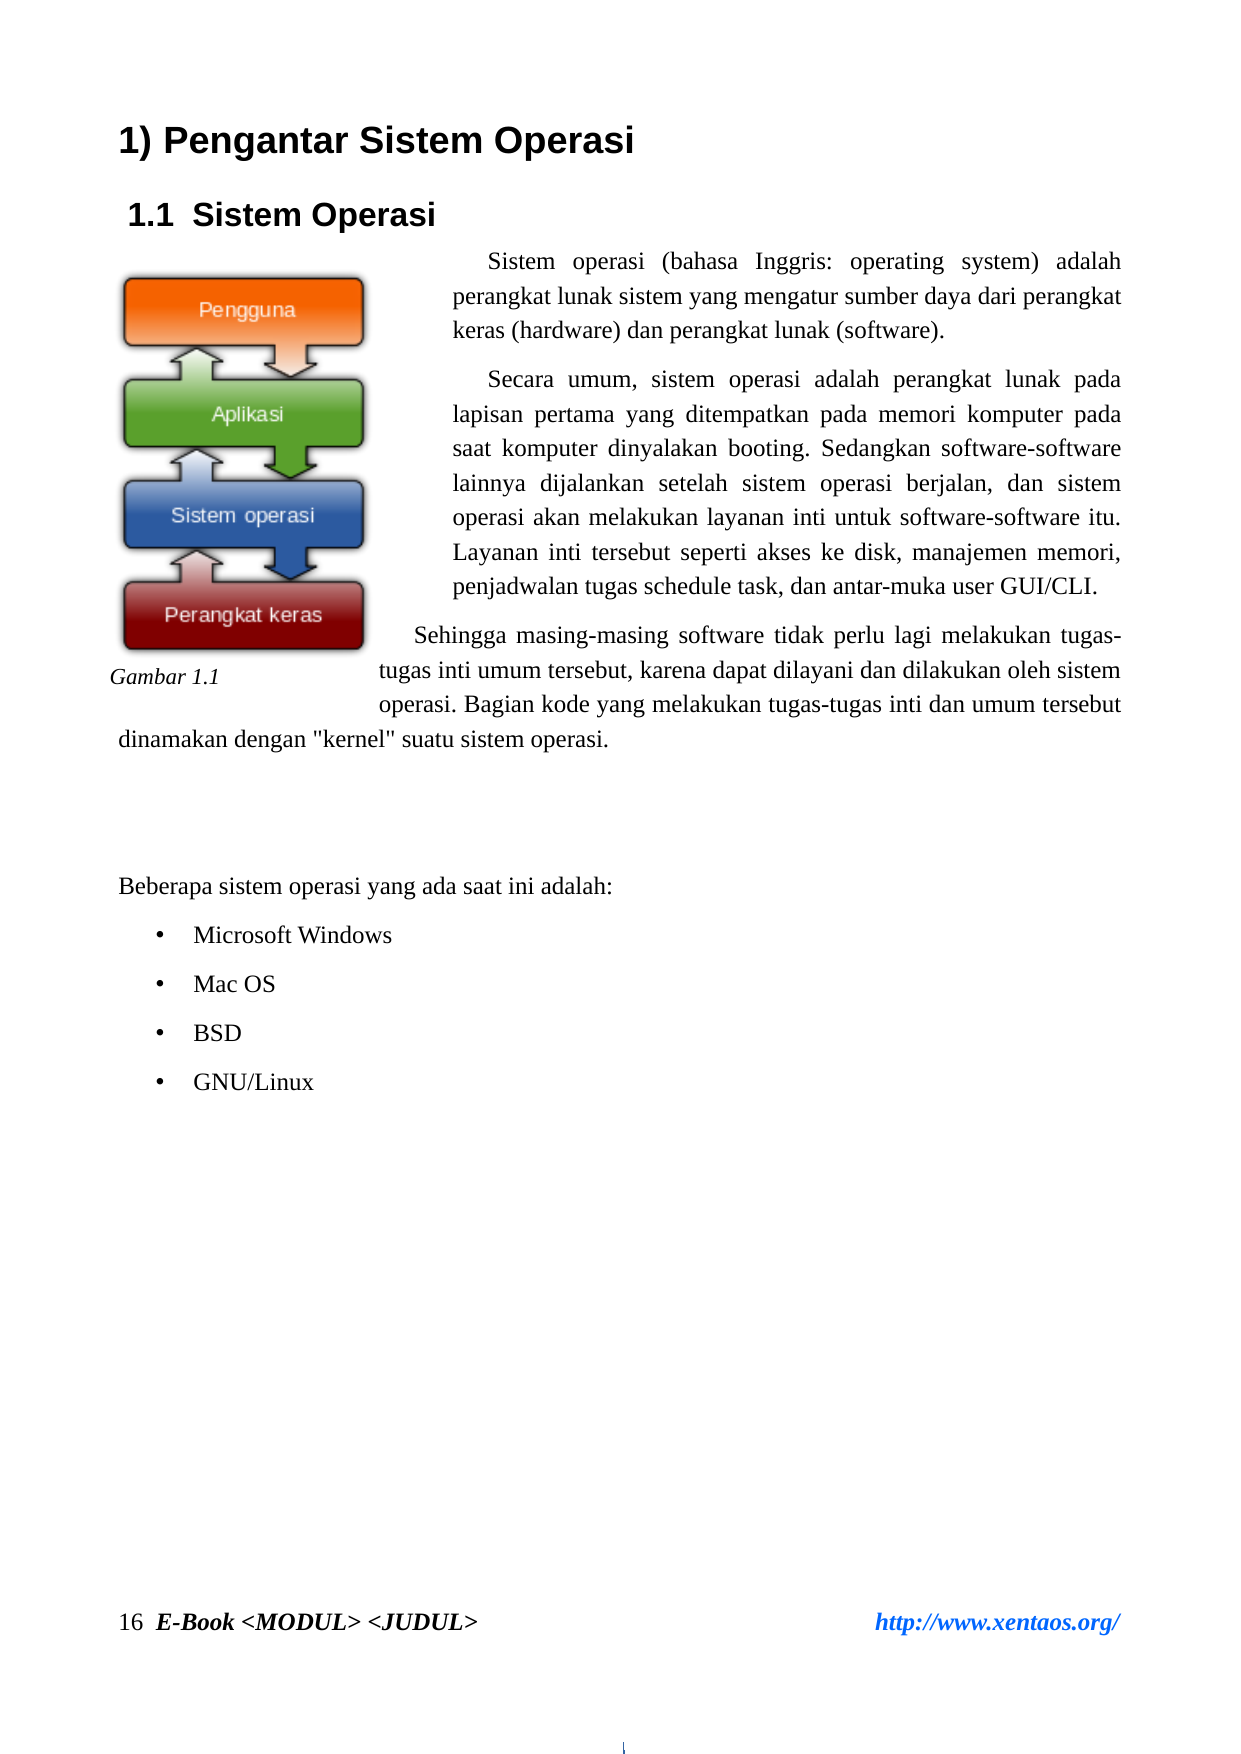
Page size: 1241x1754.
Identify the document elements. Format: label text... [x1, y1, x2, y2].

text Gambar 1.1 [109, 663, 378, 689]
text Sistem operasi (bahasa Inggris: operating system) adalah perangkat lunak sistem yang mengatur sumber daya dari perangkat keras (hardware) dan perangkat lunak (software). [109, 246, 1122, 344]
list Microsoft Windows [156, 920, 1122, 949]
list Mac OS [156, 969, 1122, 998]
subtitle Pengantar Sistem Operasi [118, 118, 1122, 162]
text Sehingga masing-masing software tidak perlu lagi melakukan tugas-tugas inti umum tersebut, karena dapat dilayani dan dilakukan oleh sistem operasi. Bagian kode yang melakukan tugas-tugas inti dan umum tersebut dinamakan dengan "kernel" suatu sistem operasi. [118, 620, 1122, 752]
list GNU/Linux [156, 1067, 1122, 1096]
picture [109, 265, 379, 663]
subtitle Sistem Operasi [118, 195, 1122, 234]
text Beberapa sistem operasi yang ada saat ini adalah: [118, 871, 1122, 899]
list BSD [156, 1018, 1122, 1047]
text Secara umum, sistem operasi adalah perangkat lunak pada lapisan pertama yang ditempatkan pada memori komputer pada saat komputer dinyalakan booting. Sedangkan software-software lainnya dijalankan setelah sistem operasi berjalan, dan sistem operasi akan melakukan layanan inti untuk software-software itu. Layanan inti tersebut seperti akses ke disk, manajemen memori, penjadwalan tugas schedule task, dan antar-muka user GUI/CLI. [379, 364, 1122, 600]
